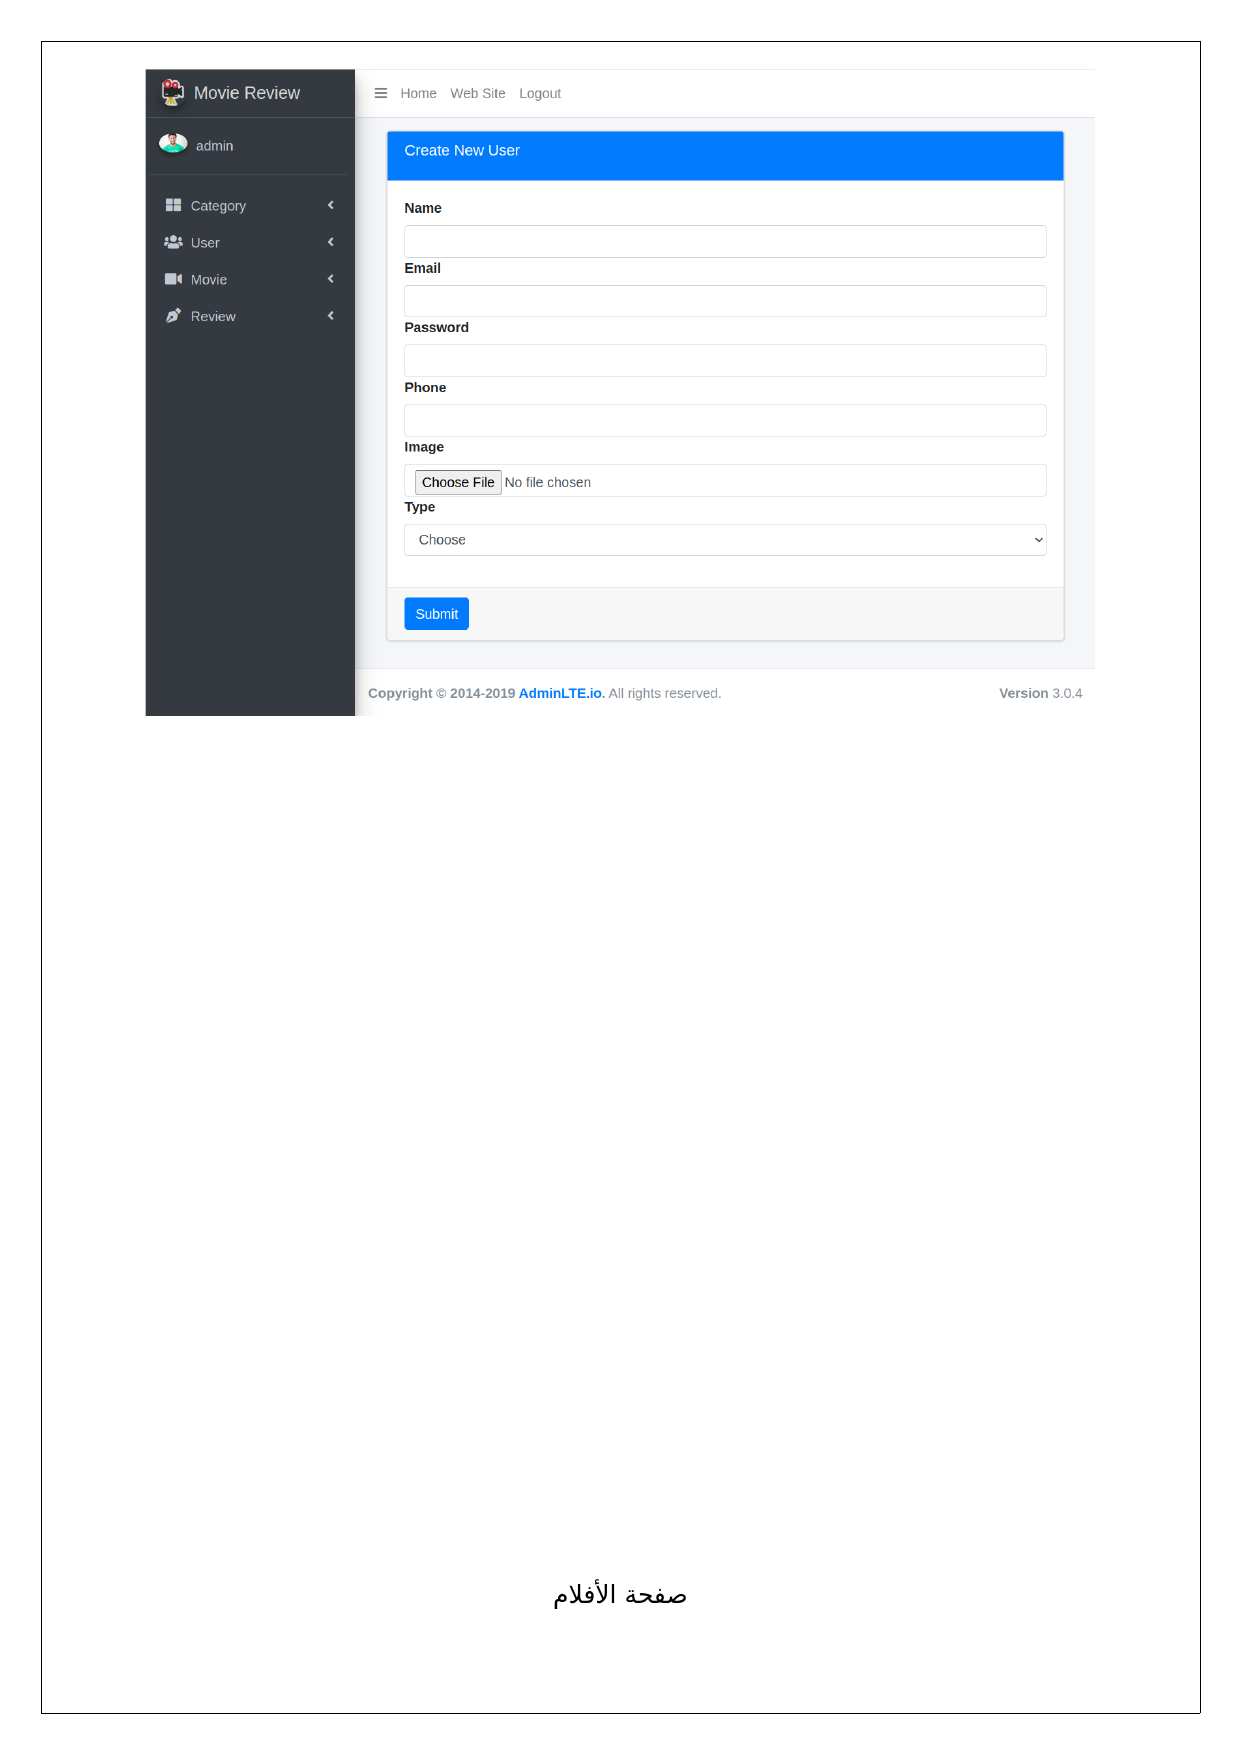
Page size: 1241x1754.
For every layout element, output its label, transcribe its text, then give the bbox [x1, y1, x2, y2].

picture [145, 67, 1095, 716]
text صفحة الأفلام [68, 1580, 1173, 1609]
